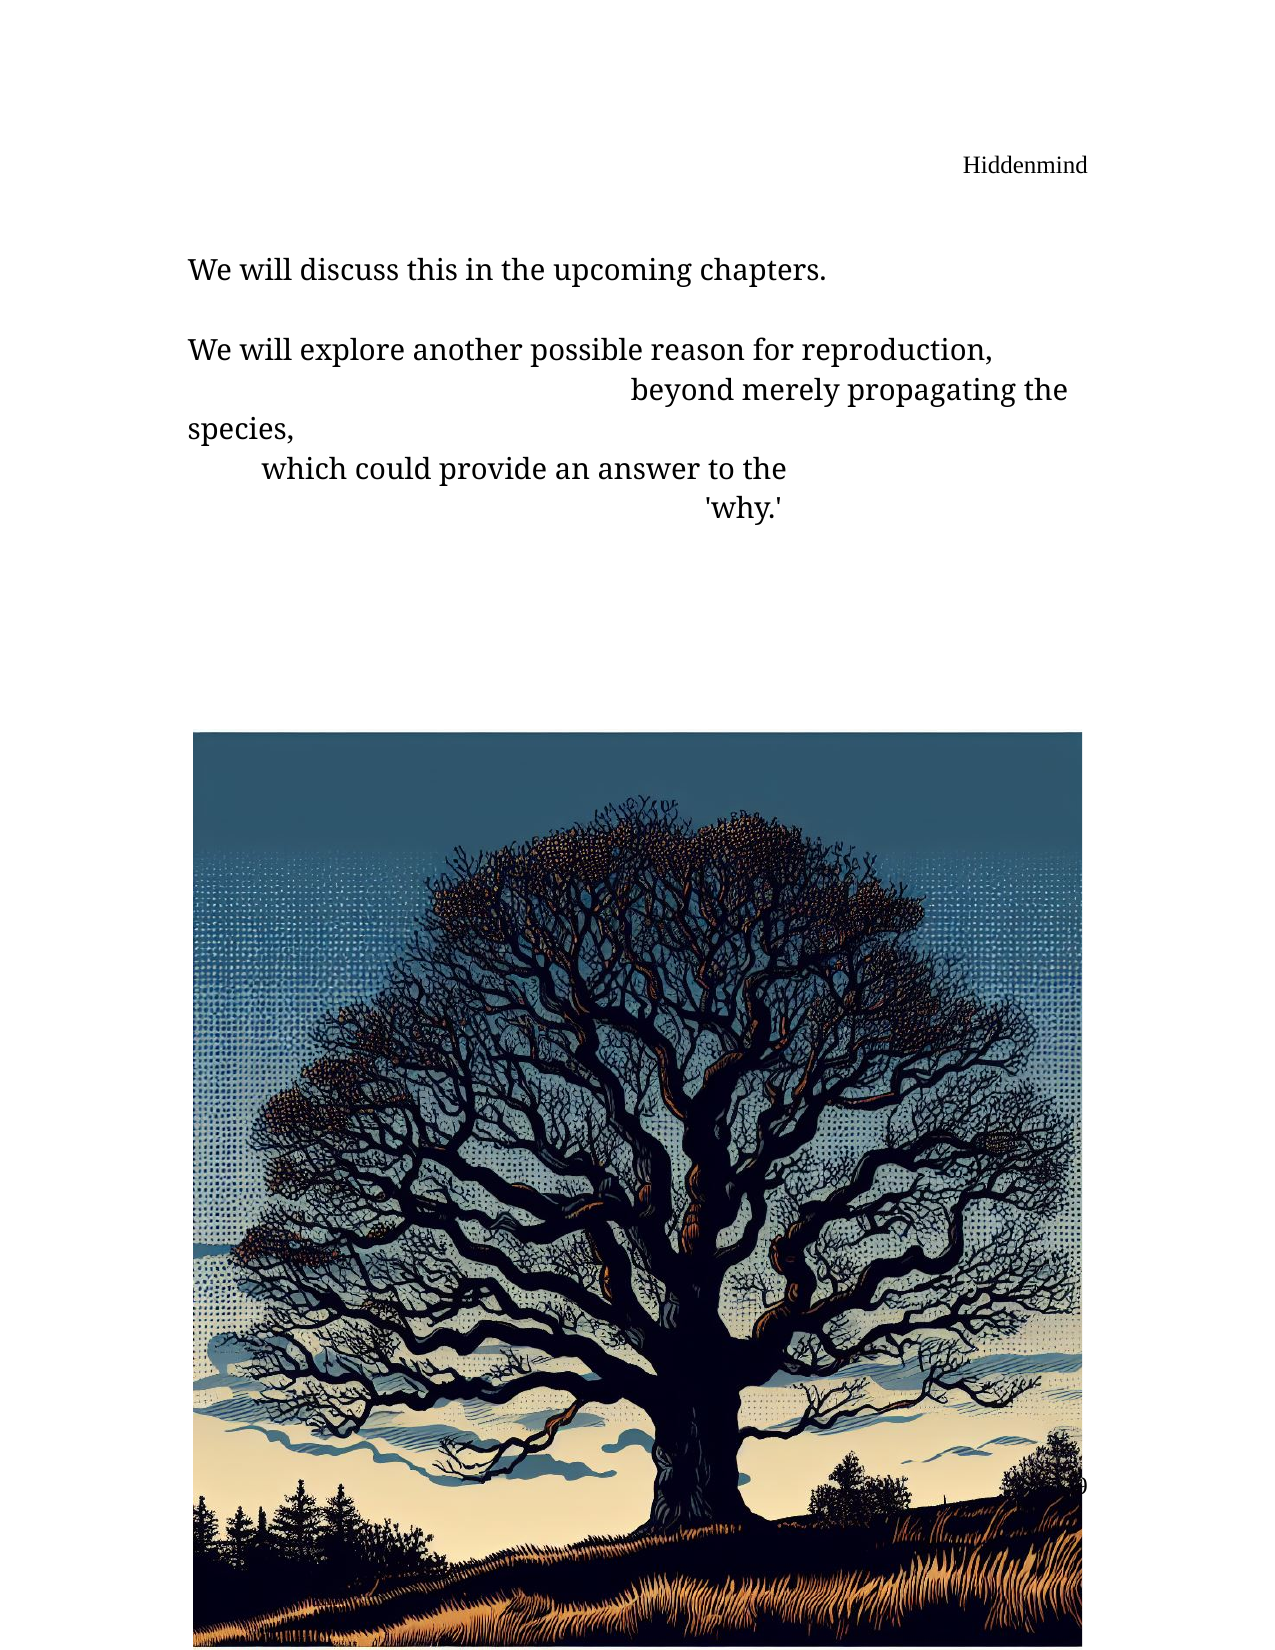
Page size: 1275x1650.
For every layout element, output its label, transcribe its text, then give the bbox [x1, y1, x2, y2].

picture [193, 729, 1083, 1650]
text We will discuss this in the upcoming chapters. [187, 250, 1087, 289]
text which could provide an answer to the [187, 448, 1087, 488]
text We will explore another possible reason for reproduction, [187, 329, 1087, 369]
text 'why.' [187, 488, 1087, 527]
text beyond merely propagating the species, [187, 369, 1087, 448]
